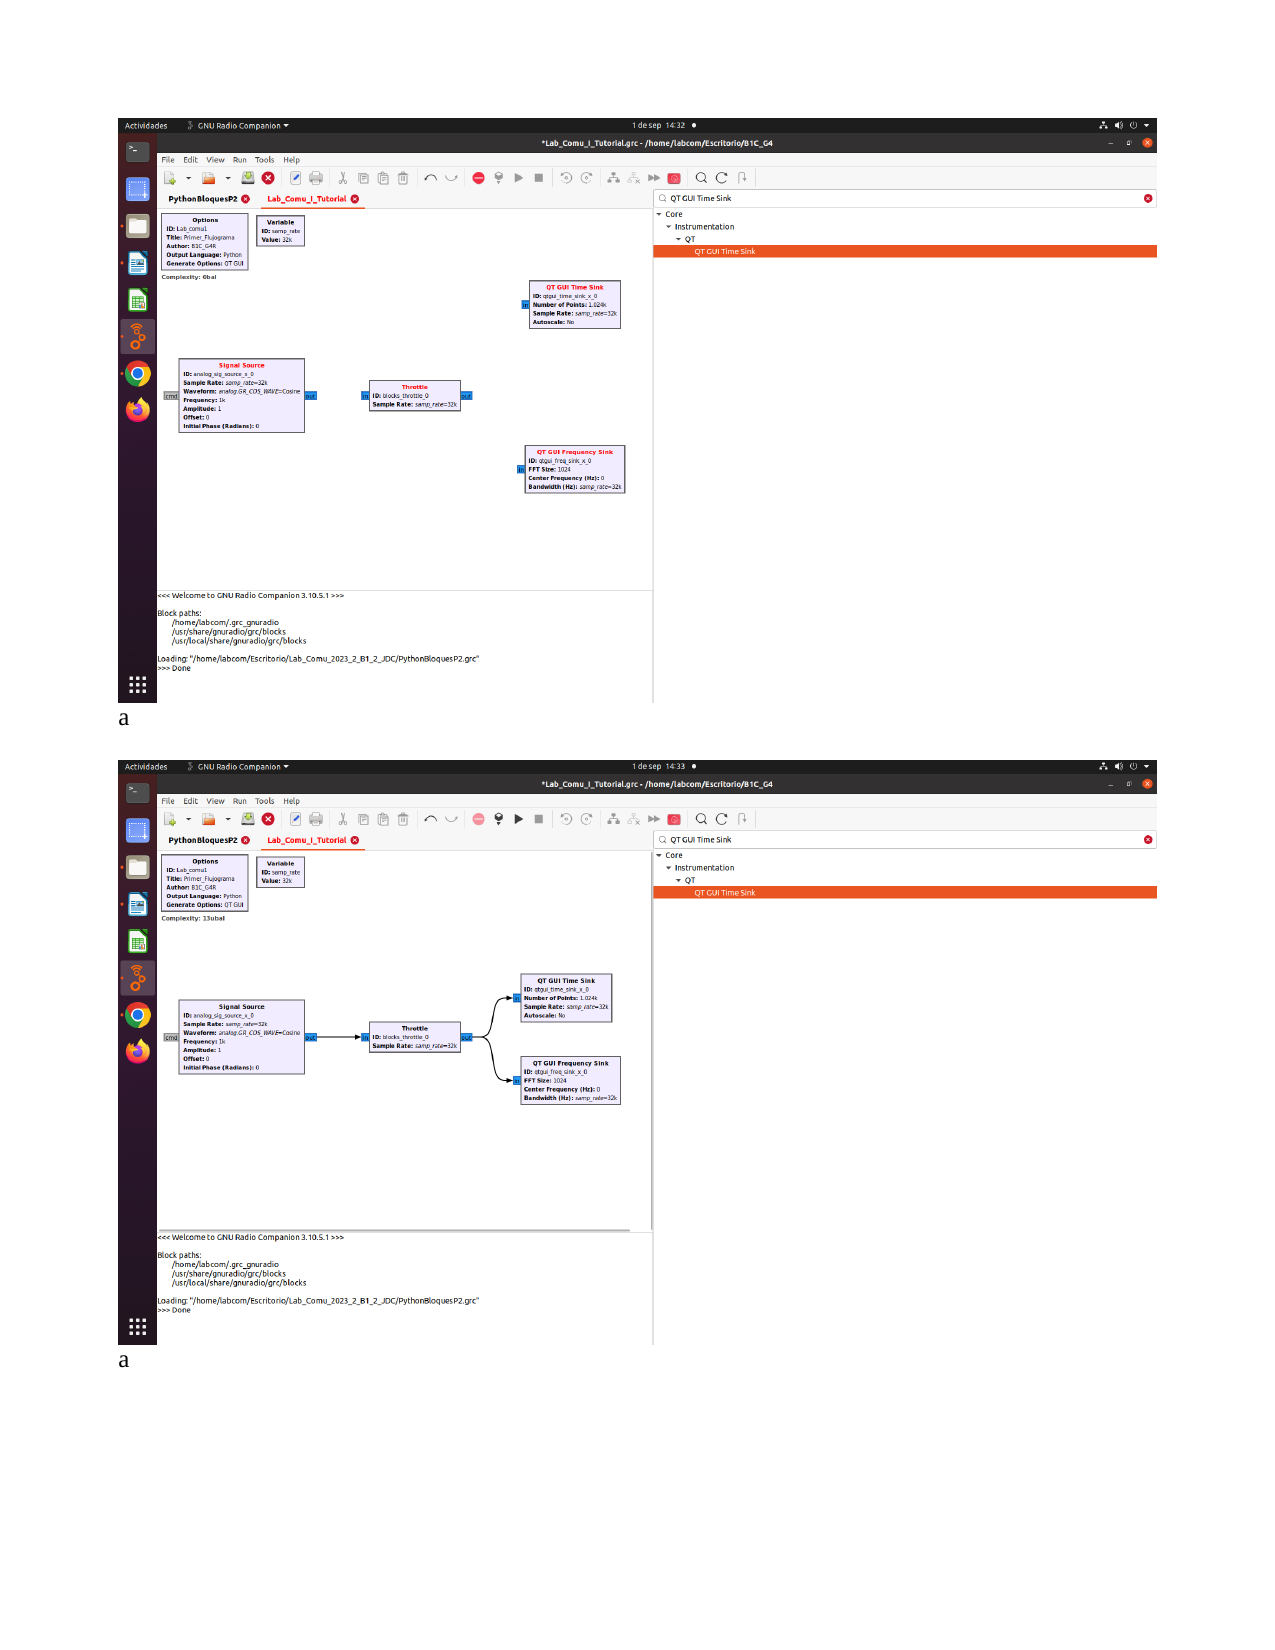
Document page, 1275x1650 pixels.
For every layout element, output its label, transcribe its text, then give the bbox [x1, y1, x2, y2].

text a [118, 1345, 1157, 1373]
picture [118, 760, 1157, 1345]
picture [118, 118, 1157, 703]
text a [118, 703, 1157, 731]
